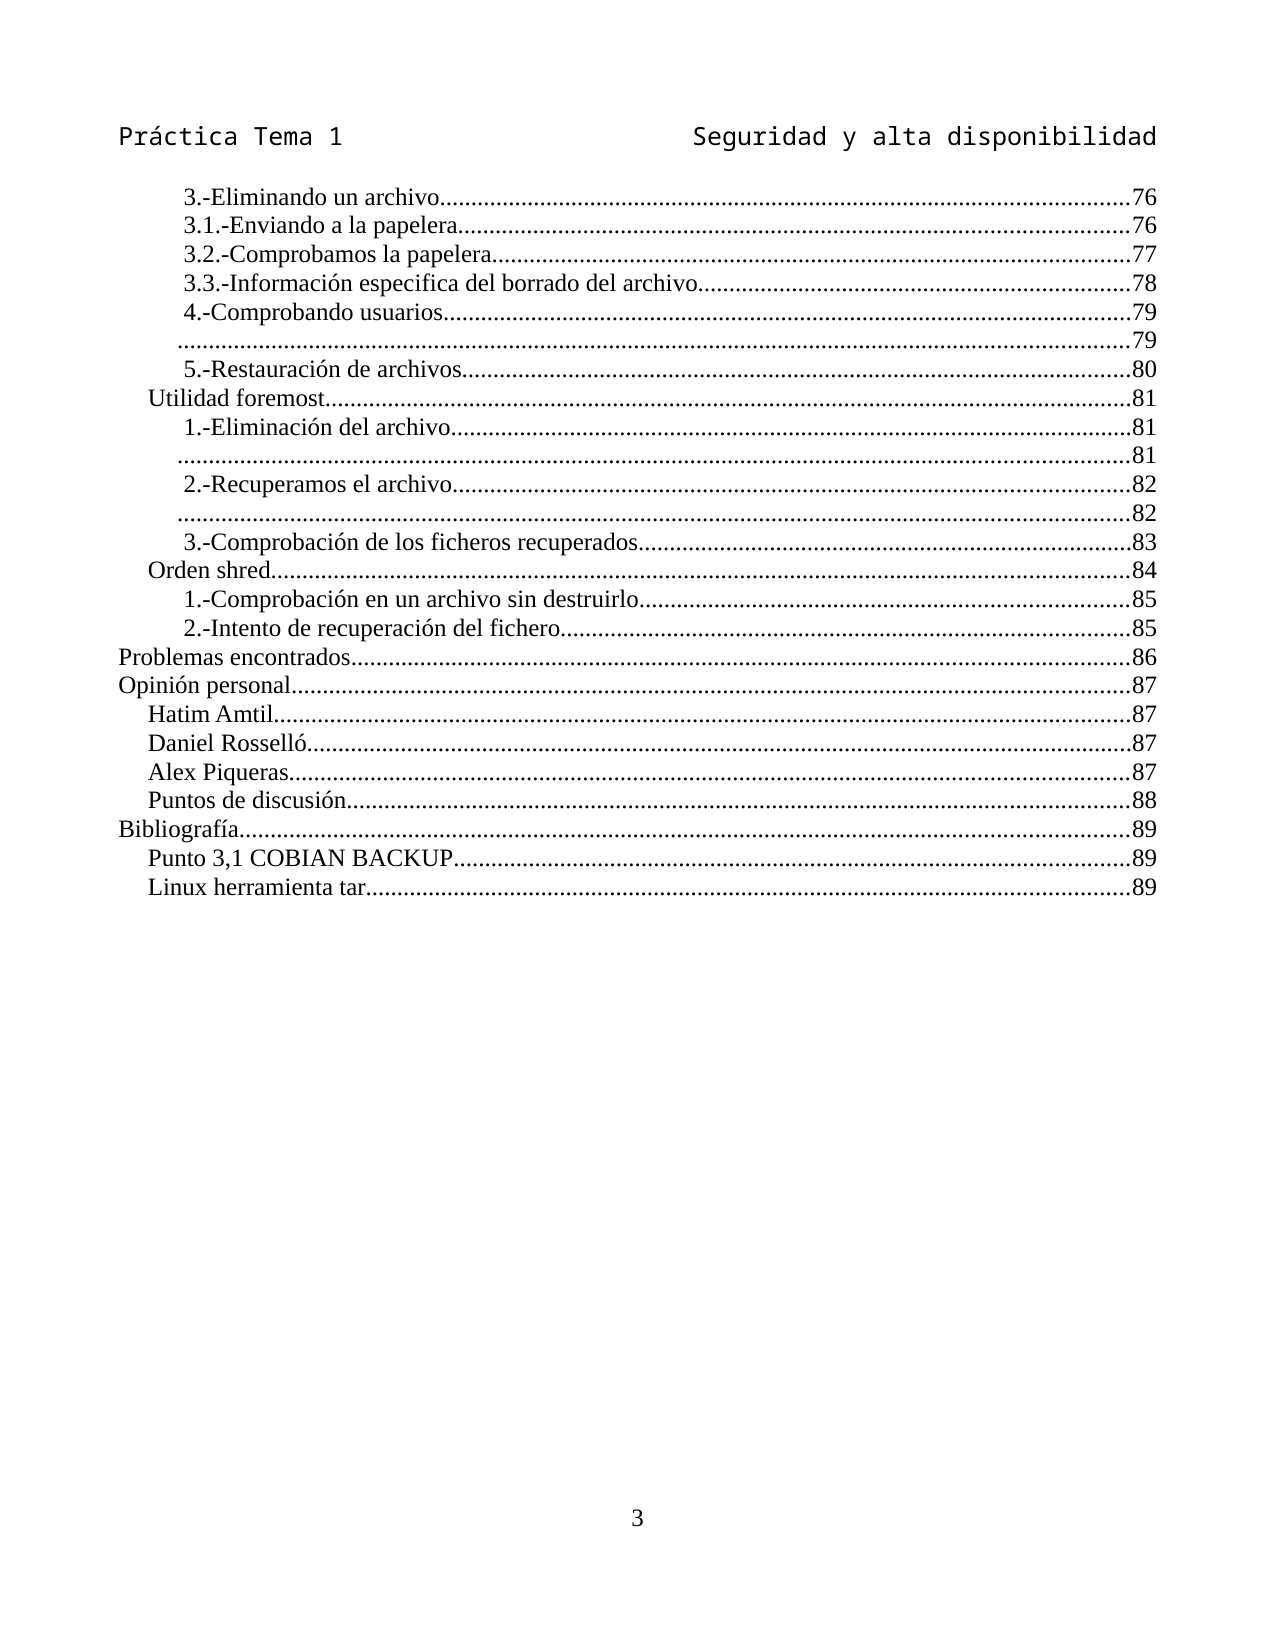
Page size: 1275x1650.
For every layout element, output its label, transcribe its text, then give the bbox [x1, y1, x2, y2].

text 3.1.-Enviando a la papelera 76 [177, 210, 1157, 239]
text Problemas encontrados 86 [118, 642, 1157, 670]
text 2.-Intento de recuperación del fichero 85 [177, 613, 1157, 642]
text 1.-Eliminación del archivo 81 [177, 412, 1157, 440]
text 82 [177, 498, 1157, 527]
text 3.2.-Comprobamos la papelera 77 [177, 239, 1157, 268]
text 5.-Restauración de archivos 80 [177, 354, 1157, 383]
text Opinión personal 87 [118, 670, 1157, 699]
text 3.-Comprobación de los ficheros recuperados 83 [177, 527, 1157, 555]
text 3.-Eliminando un archivo 76 [177, 182, 1157, 210]
text Linux herramienta tar 89 [148, 872, 1157, 900]
text 81 [177, 440, 1157, 469]
text 2.-Recuperamos el archivo 82 [177, 469, 1157, 498]
text 79 [177, 325, 1157, 354]
text Orden shred 84 [148, 555, 1157, 584]
text 3.3.-Información especifica del borrado del archivo 78 [177, 268, 1157, 297]
text Punto 3,1 COBIAN BACKUP 89 [148, 843, 1157, 872]
text Daniel Rosselló 87 [148, 728, 1157, 757]
text 1.-Comprobación en un archivo sin destruirlo 85 [177, 584, 1157, 613]
text Alex Piqueras 87 [148, 757, 1157, 785]
text Utilidad foremost 81 [148, 383, 1157, 412]
text Hatim Amtil 87 [148, 699, 1157, 728]
text 4.-Comprobando usuarios 79 [177, 297, 1157, 325]
text Bibliografía 89 [118, 814, 1157, 843]
text Puntos de discusión 88 [148, 785, 1157, 814]
